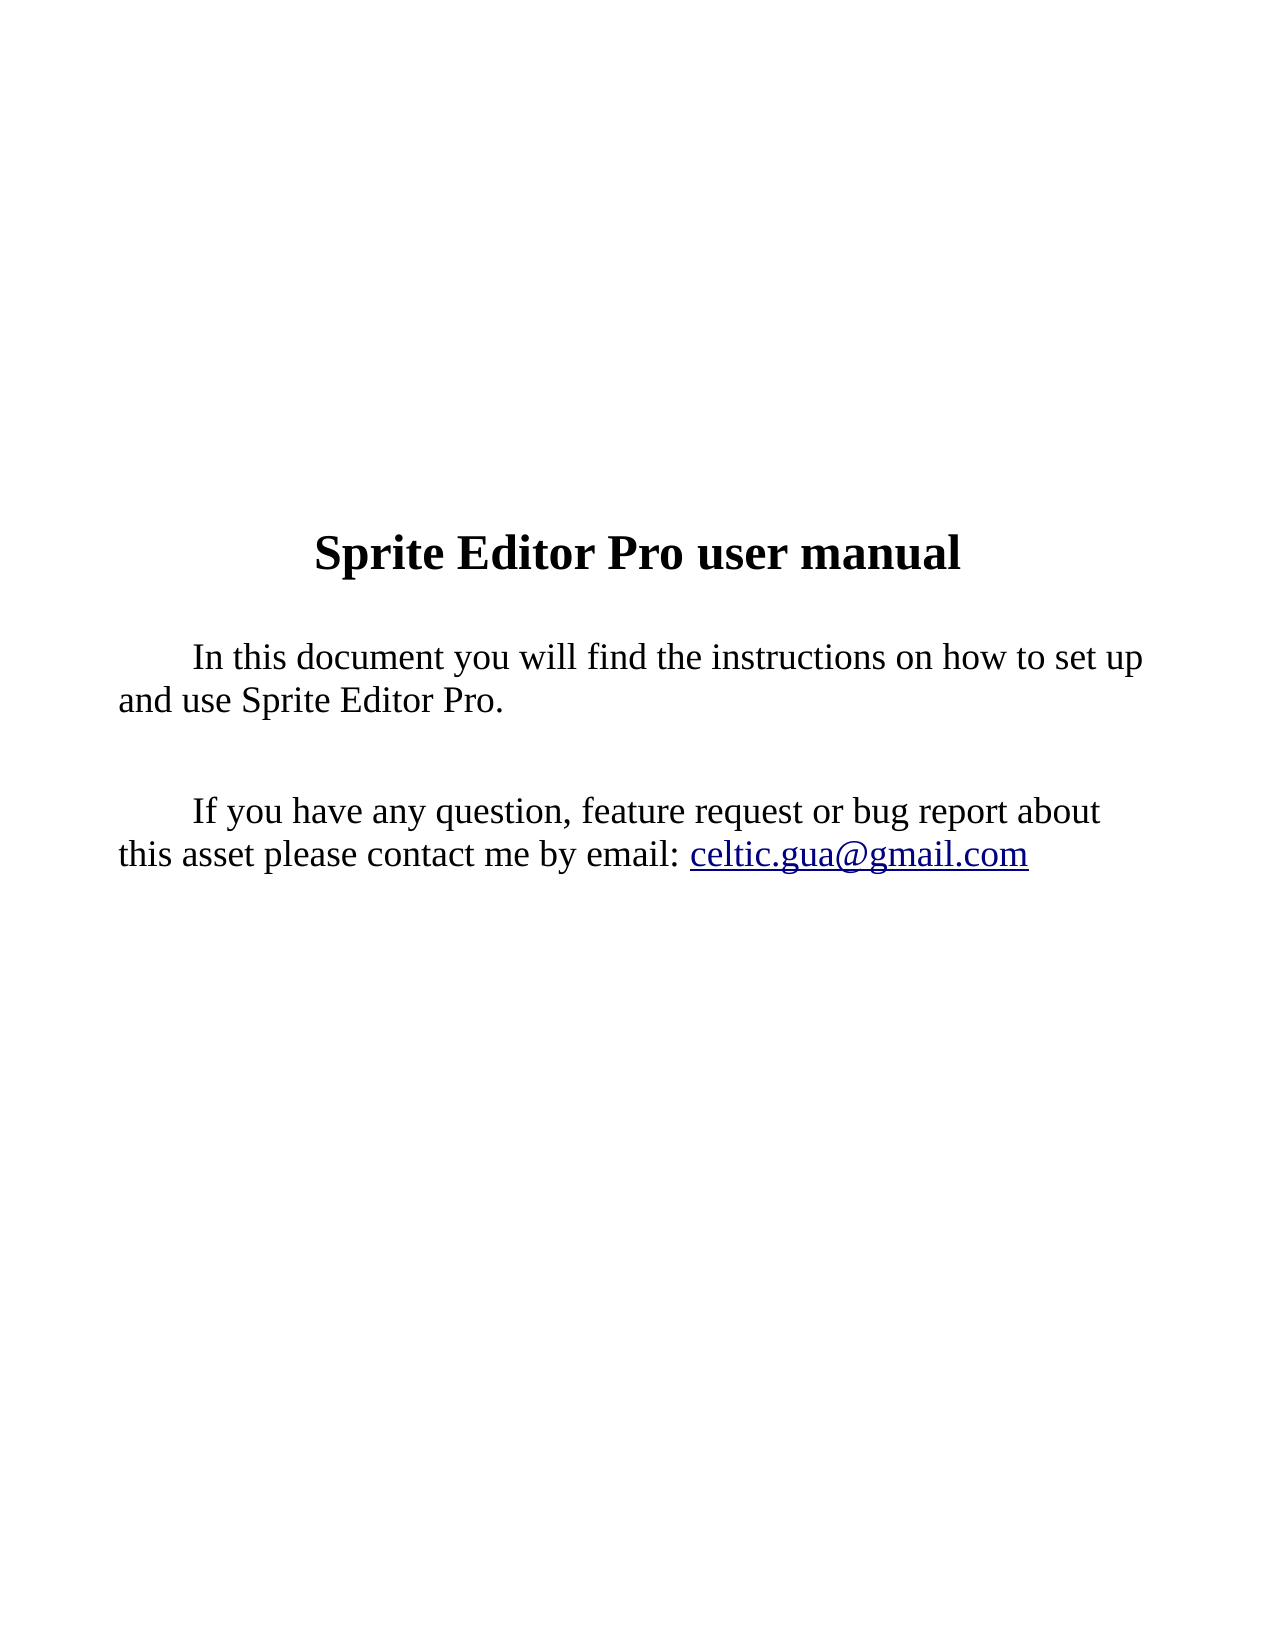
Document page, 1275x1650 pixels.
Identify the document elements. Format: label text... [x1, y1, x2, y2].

text If you have any question, feature request or bug report about this asset please contact me by email: celtic.gua@gmail.com [118, 789, 1157, 875]
subtitle Sprite Editor Pro user manual [118, 523, 1157, 581]
text In this document you will find the instructions on how to set up and use Sprite Editor Pro. [118, 634, 1157, 721]
